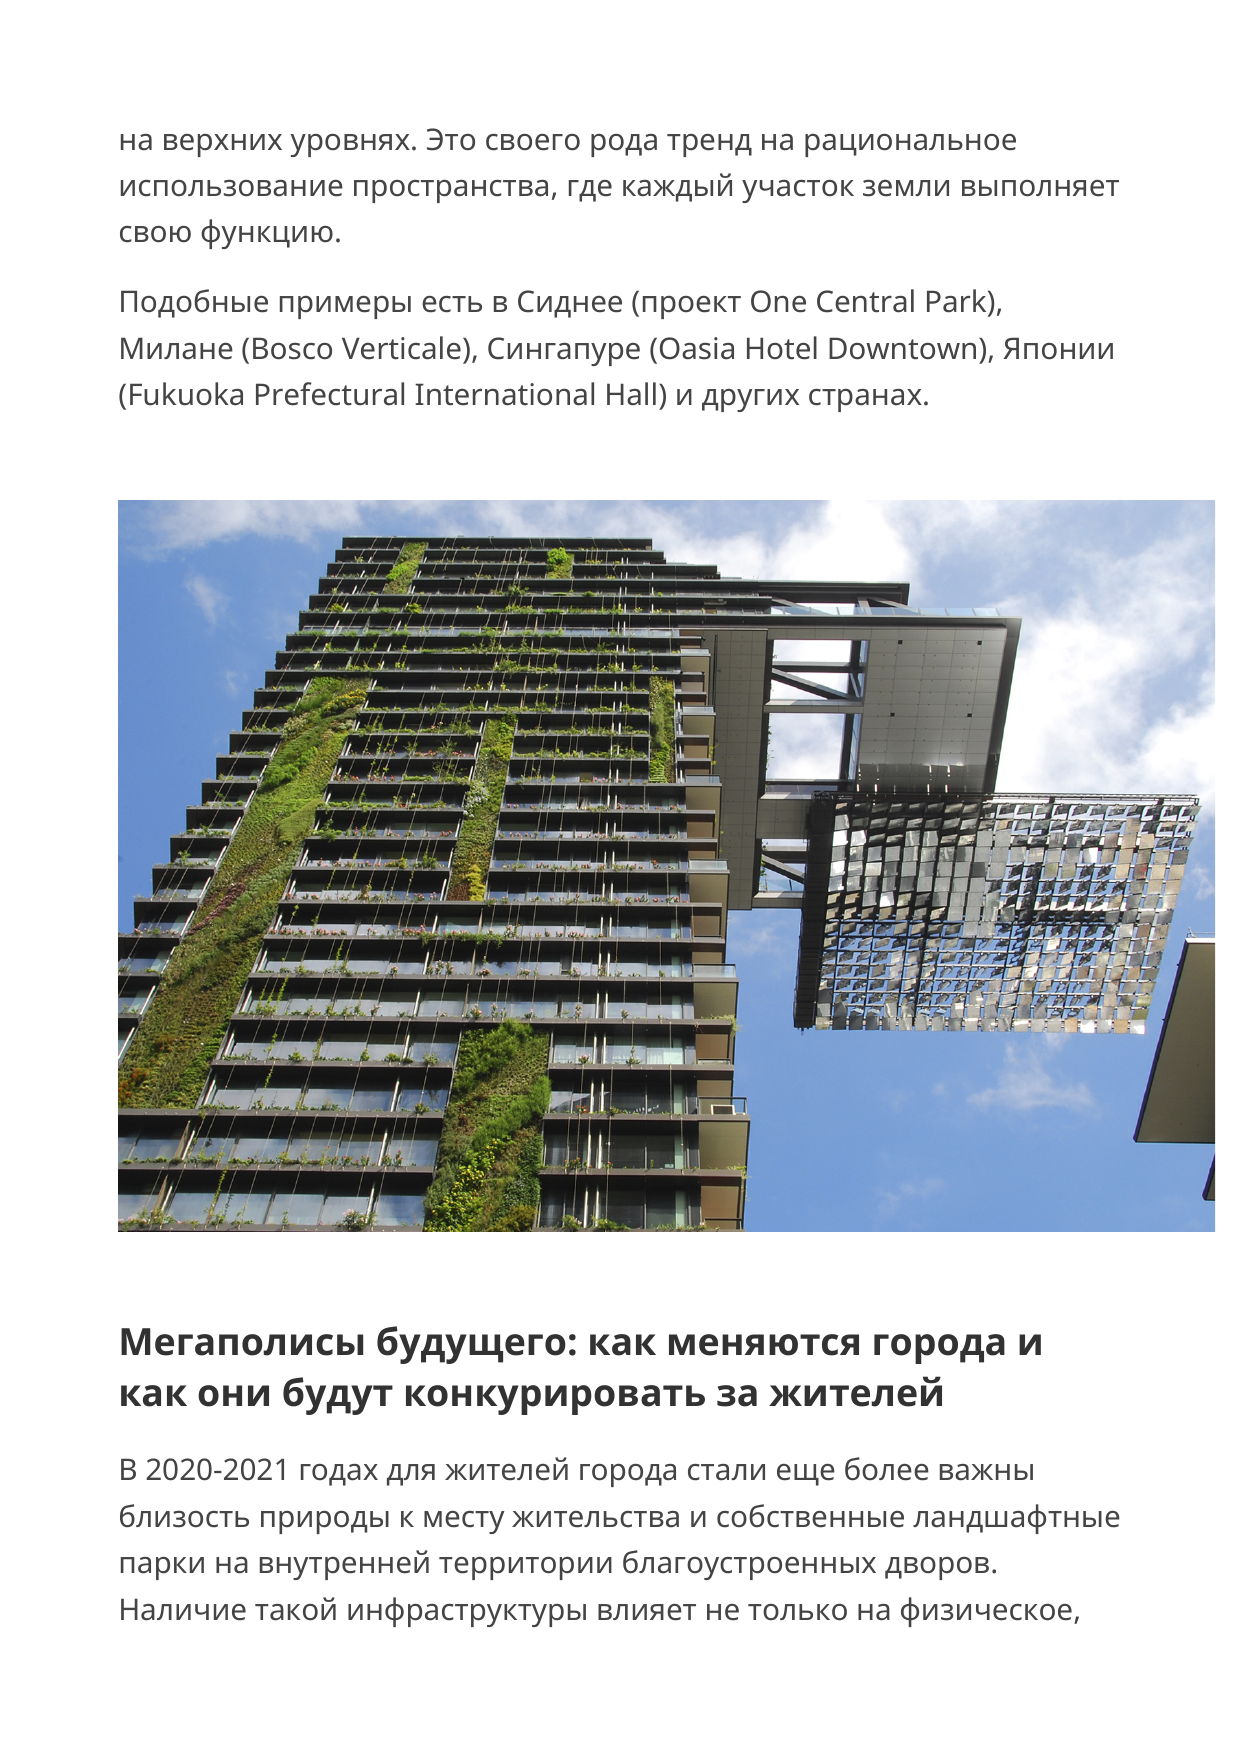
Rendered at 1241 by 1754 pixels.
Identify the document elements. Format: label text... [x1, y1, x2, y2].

picture [118, 500, 1216, 1232]
text Подобные примеры есть в Сиднее (проект One Central Park), Милане (Bosco Verticale), Сингапуре (Oasia Hotel Downtown), Японии (Fukuoka Prefectural International Hall) и других странах. [118, 281, 1122, 414]
text В 2020-2021 годах для жителей города стали еще более важны близость природы к месту жительства и собственные ландшафтные парки на внутренней территории благоустроенных дворов. Наличие такой инфраструктуры влияет не только на физическое, [118, 1449, 1122, 1629]
text на верхних уровнях. Это своего рода тренд на рациональное использование пространства, где каждый участок земли выполняет свою функцию. [118, 118, 1122, 251]
subtitle Мегаполисы будущего: как меняются города и как они будут конкурировать за жителей [118, 1316, 1122, 1418]
